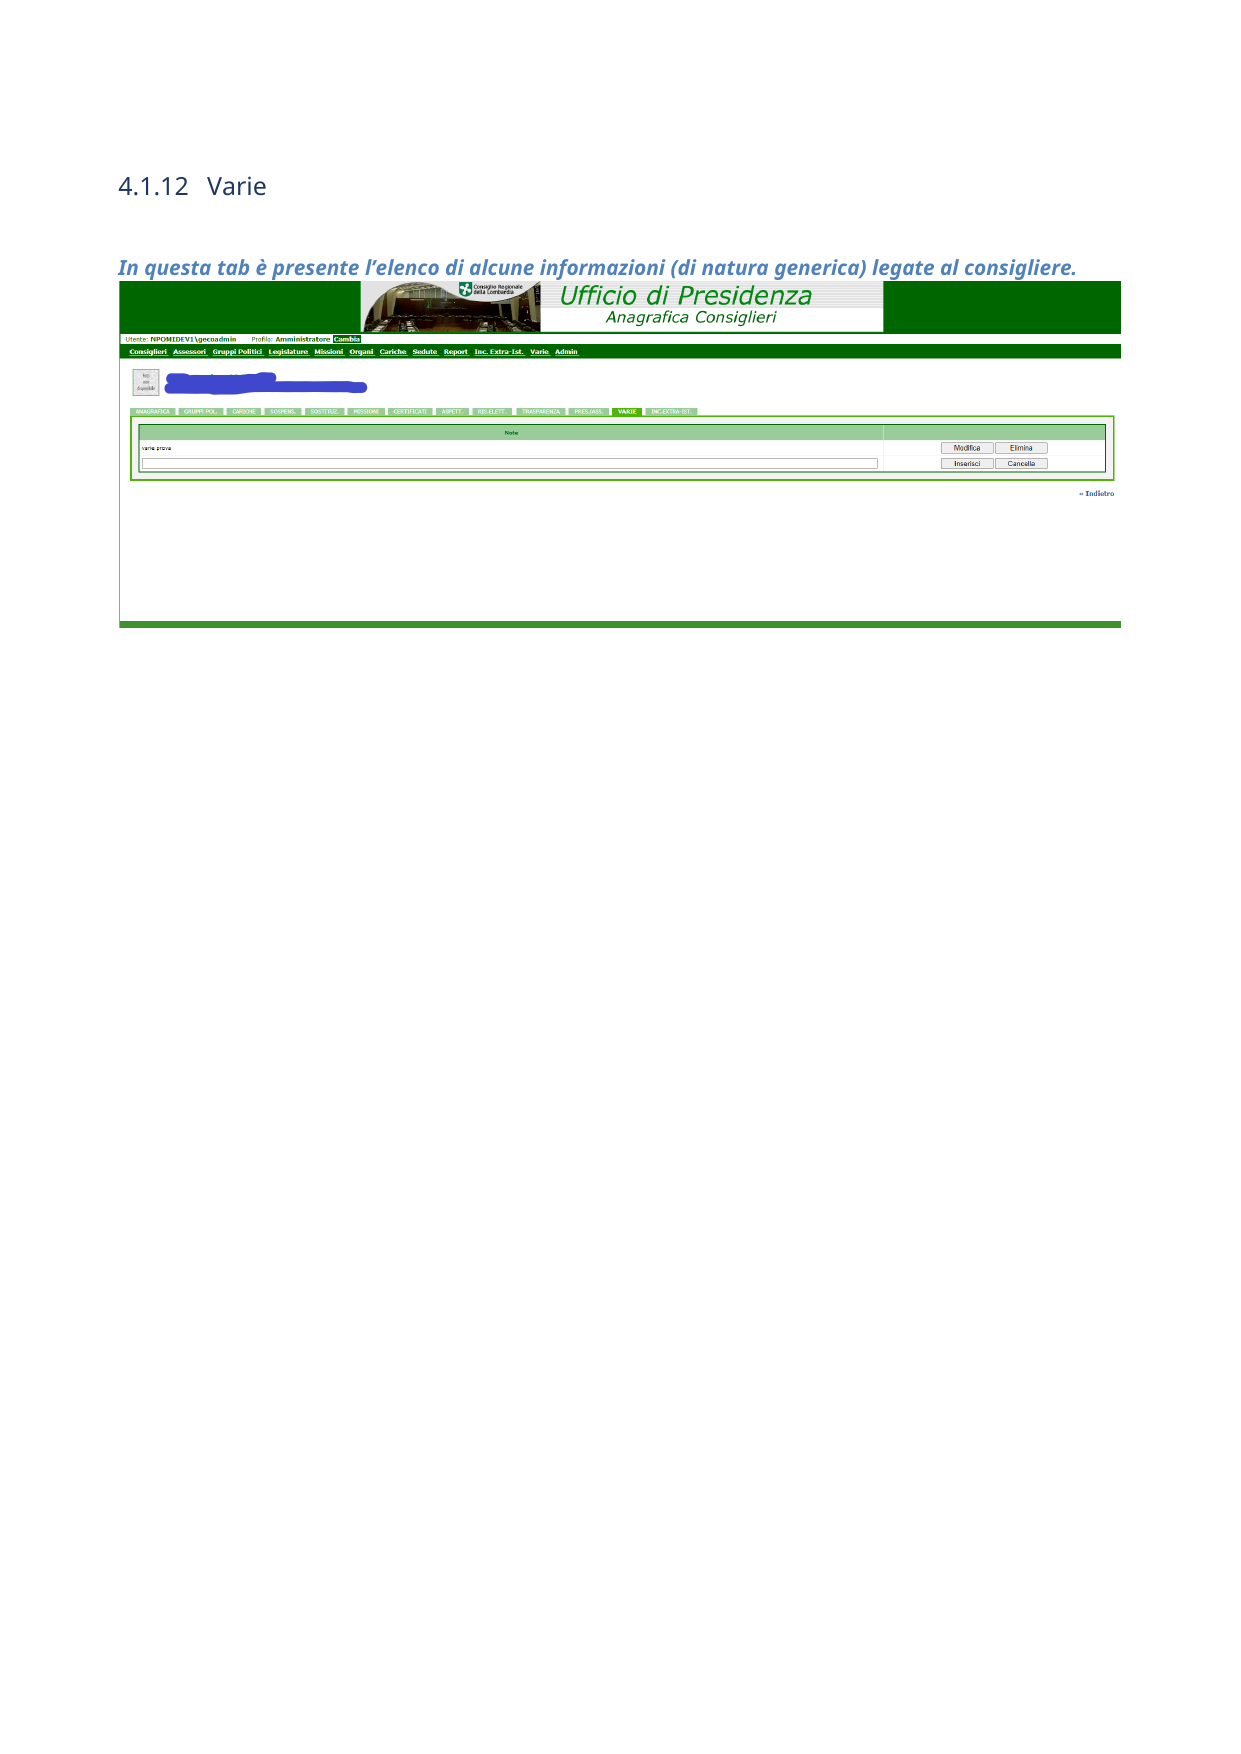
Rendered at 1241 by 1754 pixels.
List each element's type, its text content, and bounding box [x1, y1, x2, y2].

text In questa tab è presente l’elenco di alcune informazioni (di natura generica) legate al consigliere. [118, 253, 1122, 281]
list Varie [118, 168, 1122, 202]
